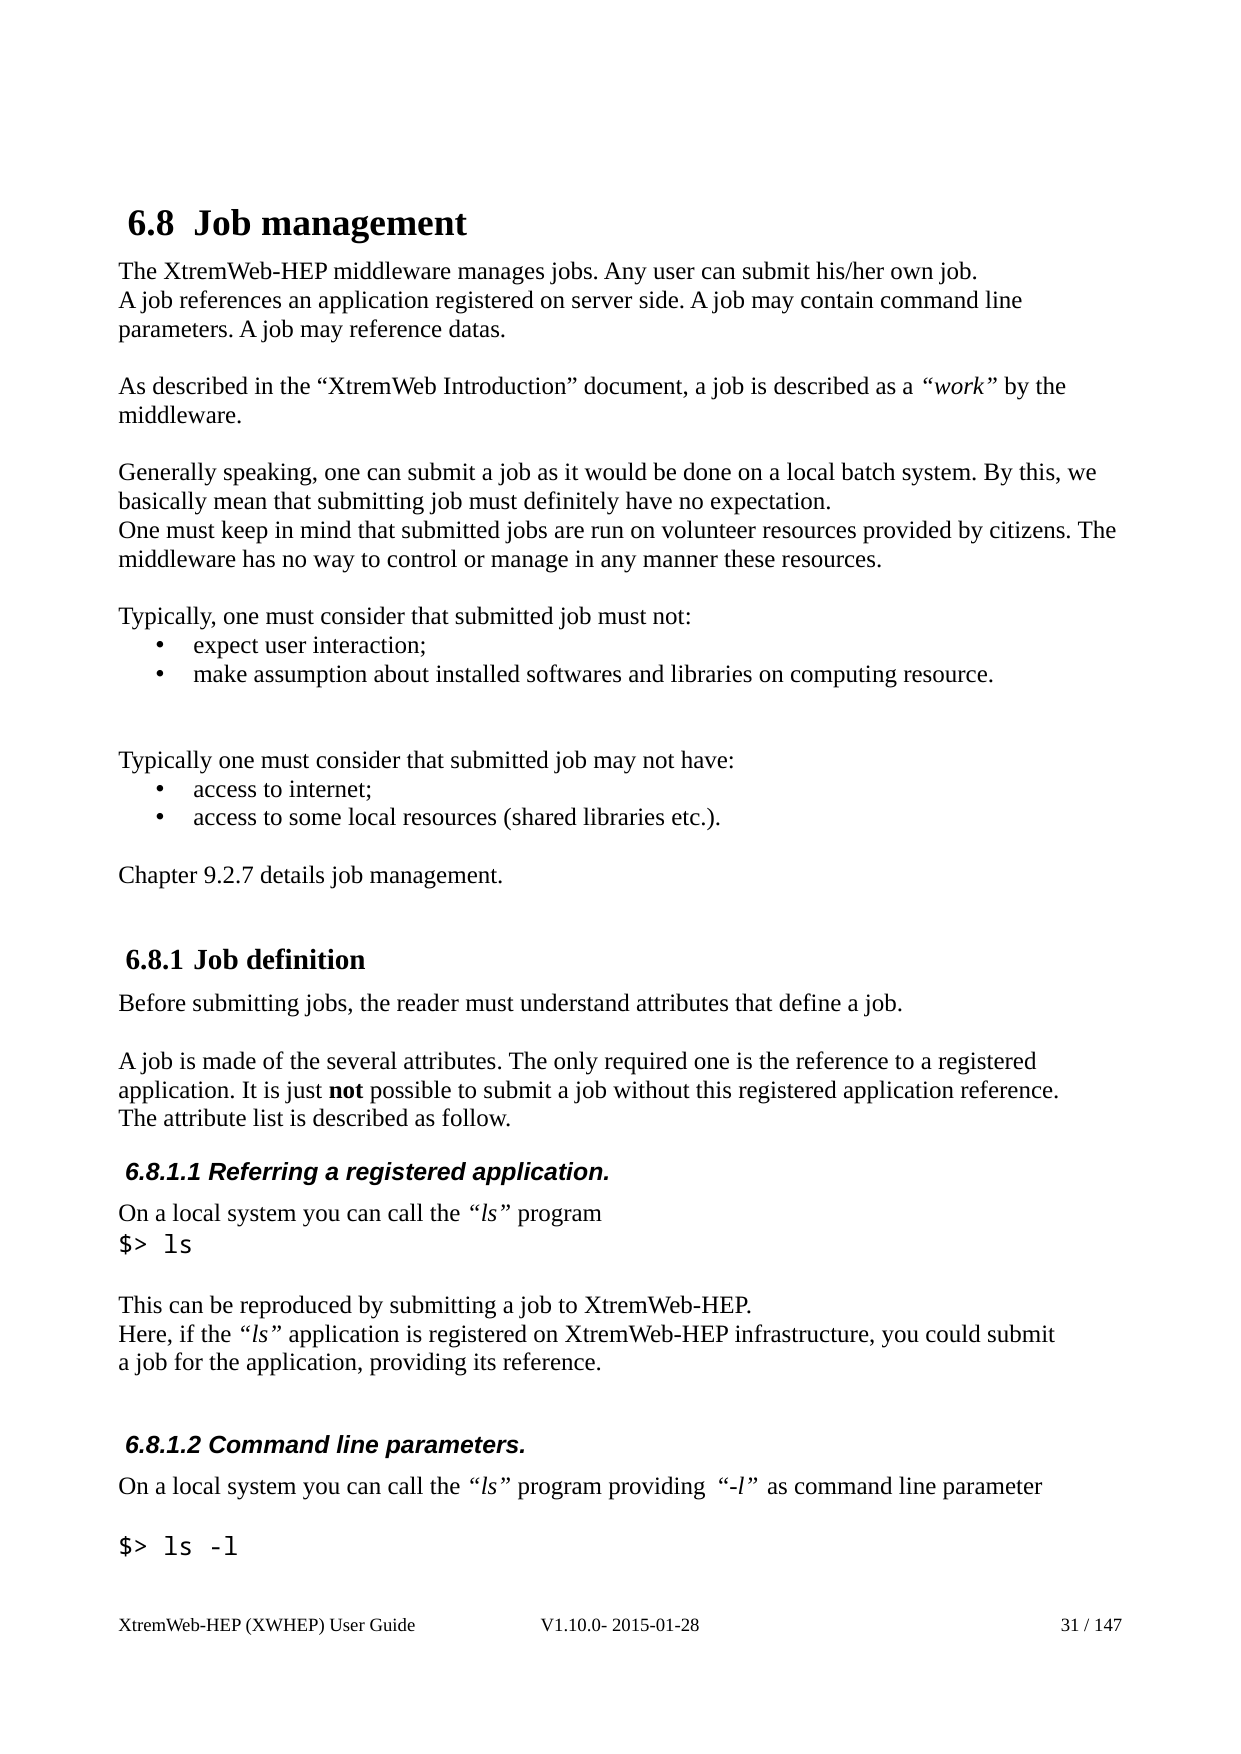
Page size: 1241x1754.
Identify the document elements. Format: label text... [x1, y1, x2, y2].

text Chapter 9.2.7 details job management. [118, 860, 1122, 889]
subtitle Command line parameters. [118, 1430, 1122, 1458]
text A job is made of the several attributes. The only required one is the reference to a registered application. It is just not possible to submit a job without this registered application reference. [118, 1046, 1122, 1103]
text As described in the “XtremWeb Introduction” document, a job is described as a “work” by the middleware. [118, 371, 1122, 429]
list make assumption about installed softwares and libraries on computing resource. [156, 659, 1122, 687]
text On a local system you can call the “ls” program providing “-l” as command line parameter $> ls -l [118, 1471, 1122, 1562]
text Typically one must consider that submitted job may not have: [118, 745, 1122, 774]
text Before submitting jobs, the reader must understand attributes that define a job. [118, 988, 1122, 1017]
text Typically, one must consider that submitted job must not: [118, 601, 1122, 630]
text One must keep in mind that submitted jobs are run on volunteer resources provided by citizens. The middleware has no way to control or manage in any manner these resources. [118, 515, 1122, 572]
list access to internet; [156, 774, 1122, 802]
subtitle Job definition [118, 942, 1122, 976]
subtitle Job management [118, 201, 1122, 244]
list access to some local resources (shared libraries etc.). [156, 802, 1122, 831]
text Generally speaking, one can submit a job as it would be done on a local batch system. By this, we basically mean that submitting job must definitely have no expectation. [118, 457, 1122, 515]
list expect user interaction; [156, 630, 1122, 659]
text The XtremWeb-HEP middleware manages jobs. Any user can submit his/her own job. [118, 256, 1122, 285]
text A job references an application registered on server side. A job may contain command line parameters. A job may reference datas. [118, 285, 1122, 342]
text The attribute list is described as follow. [118, 1103, 1122, 1132]
list On a local system you can call the “ls” program $> ls This can be reproduced by submitting a job to XtremWeb-HEP. Here, if the “ls” application is registered on XtremWeb-HEP infrastructure, you could submit a job for the application, providing its reference. [118, 1198, 1069, 1376]
subtitle Referring a registered application. [118, 1157, 1122, 1186]
